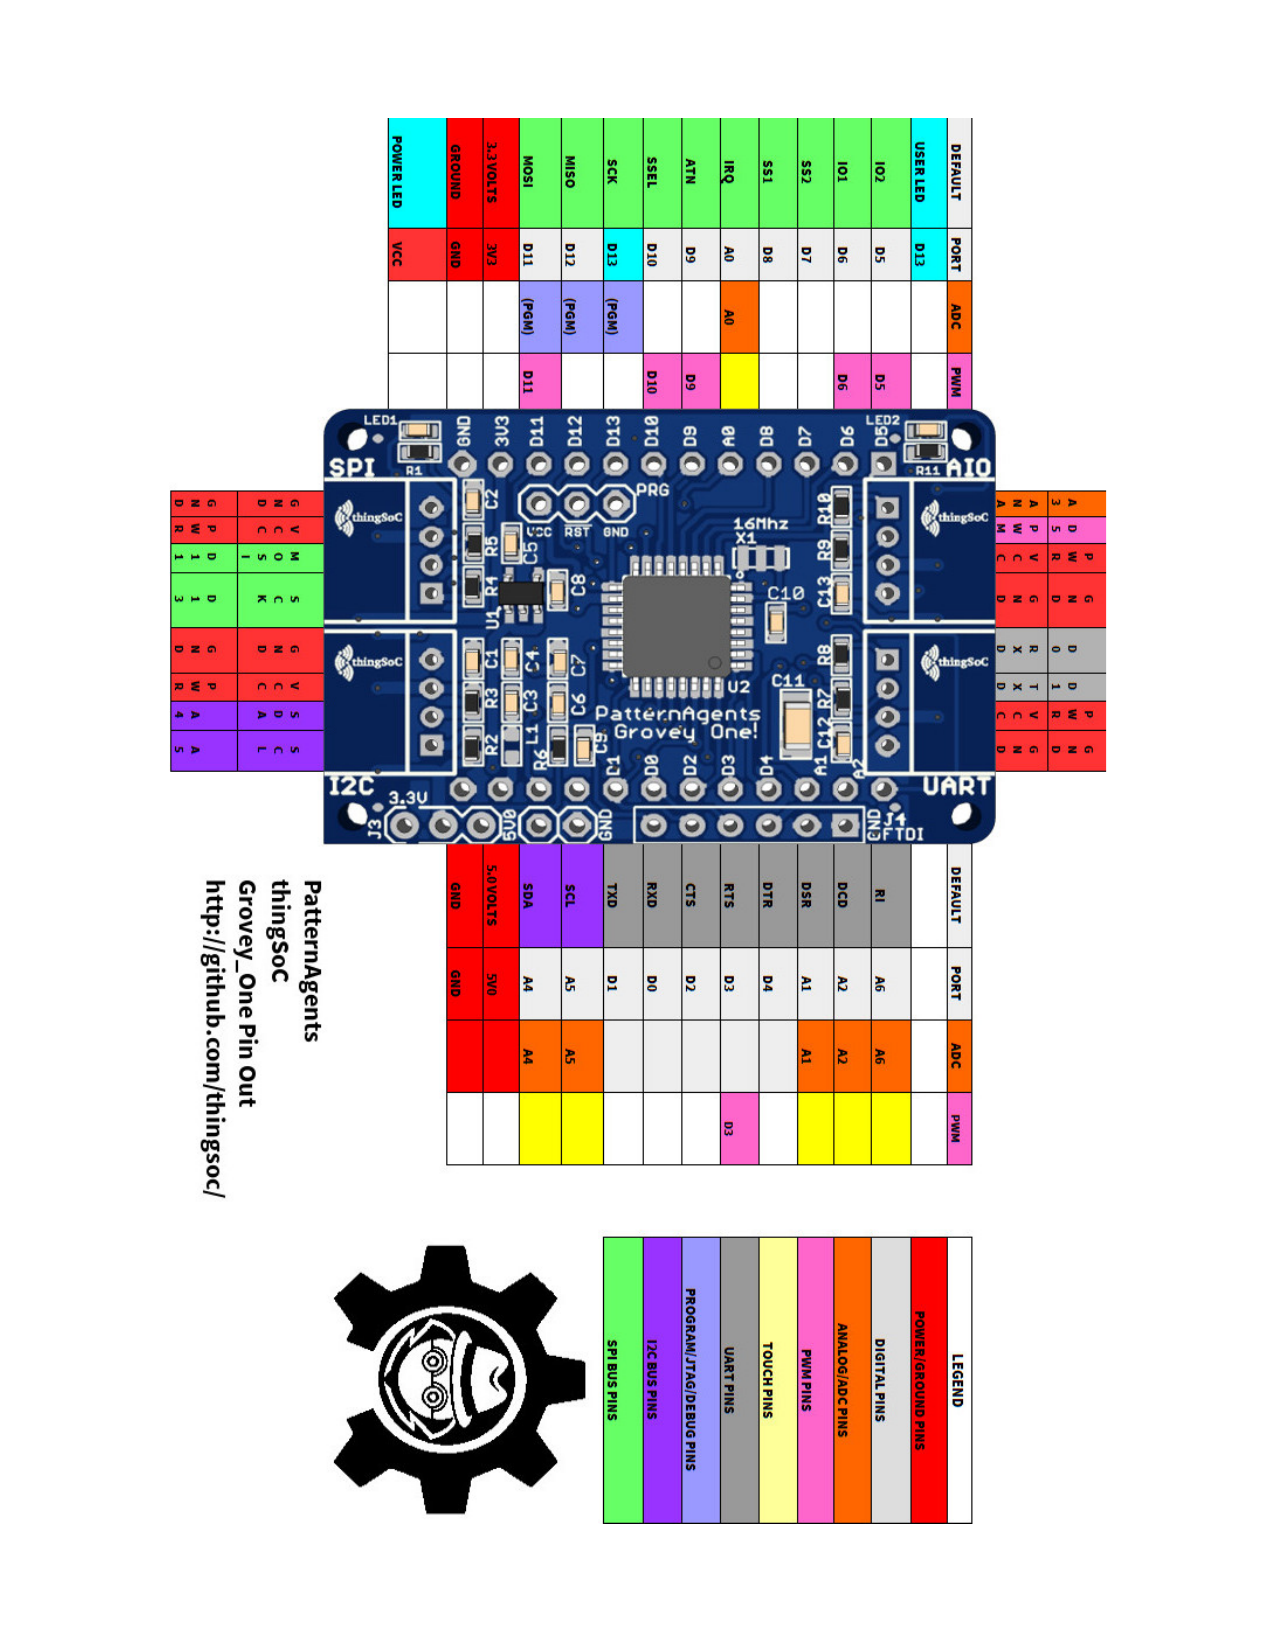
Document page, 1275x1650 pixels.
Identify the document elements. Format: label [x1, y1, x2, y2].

picture [168, 118, 1107, 1524]
